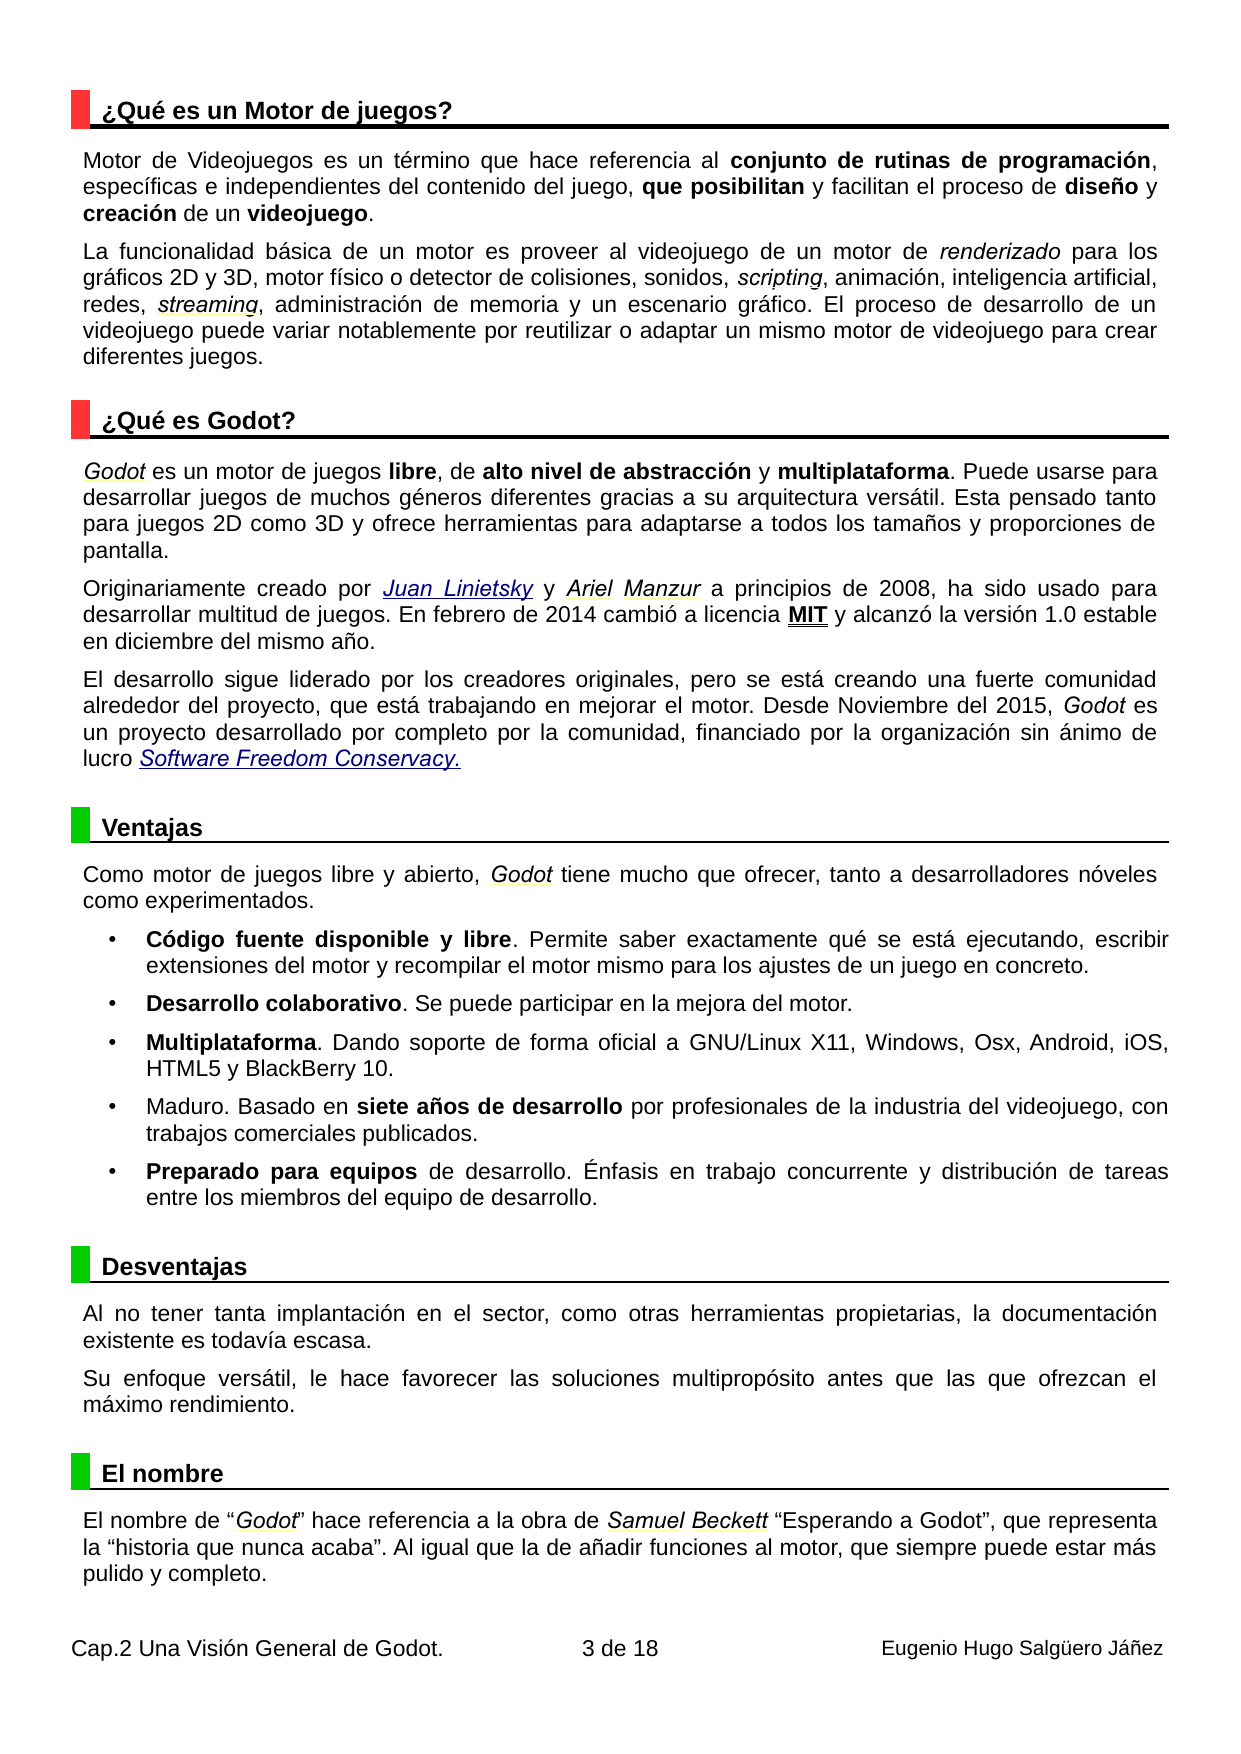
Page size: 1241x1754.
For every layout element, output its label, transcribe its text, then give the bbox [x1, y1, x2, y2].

list Desarrollo colaborativo. Se puede participar en la mejora del motor. [108, 990, 1169, 1017]
text El desarrollo sigue liderado por los creadores originales, pero se está creando una fuerte comunidad alrededor del proyecto, que está trabajando en mejorar el motor. Desde Noviembre del 2015, Godot es un proyecto desarrollado por completo por la comunidad, financiado por la organización sin ánimo de lucro Software Freedom Conservacy. [83, 666, 1158, 771]
text Originariamente creado por Juan Linietsky y Ariel Manzur a principios de 2008, ha sido usado para desarrollar multitud de juegos. En febrero de 2014 cambió a licencia MIT y alcanzó la versión 1.0 estable en diciembre del mismo año. [83, 575, 1158, 654]
text Al no tener tanta implantación en el sector, como otras herramientas propietarias, la documentación existente es todavía escasa. [83, 1300, 1158, 1353]
text La funcionalidad básica de un motor es proveer al videojuego de un motor de renderizado para los gráficos 2D y 3D, motor físico o detector de colisiones, sonidos, scripting, animación, inteligencia artificial, redes, streaming, administración de memoria y un escenario gráfico. El proceso de desarrollo de un videojuego puede variar notablemente por reutilizar o adaptar un mismo motor de videojuego para crear diferentes juegos. [83, 238, 1158, 370]
list Código fuente disponible y libre. Permite saber exactamente qué se está ejecutando, escribir extensiones del motor y recompilar el motor mismo para los ajustes de un juego en concreto. [108, 926, 1169, 978]
text Motor de Videojuegos es un término que hace referencia al conjunto de rutinas de programación, específicas e independientes del contenido del juego, que posibilitan y facilitan el proceso de diseño y creación de un videojuego. [83, 147, 1158, 226]
subtitle Desventajas [90, 1246, 1169, 1281]
subtitle ¿Qué es Godot? [90, 400, 1169, 435]
subtitle ¿Qué es un Motor de juegos? [90, 90, 1169, 124]
text El nombre de “Godot” hace referencia a la obra de Samuel Beckett “Esperando a Godot”, que representa la “historia que nunca acaba”. Al igual que la de añadir funciones al motor, que siempre puede estar más pulido y completo. [83, 1507, 1158, 1587]
list Maduro. Basado en siete años de desarrollo por profesionales de la industria del videojuego, con trabajos comerciales publicados. [108, 1093, 1169, 1146]
list Multiplataforma. Dando soporte de forma oficial a GNU/Linux X11, Windows, Osx, Android, iOS, HTML5 y BlackBerry 10. [108, 1028, 1169, 1081]
list Preparado para equipos de desarrollo. Énfasis en trabajo concurrente y distribución de tareas entre los miembros del equipo de desarrollo. [108, 1158, 1169, 1210]
text Godot es un motor de juegos libre, de alto nivel de abstracción y multiplataforma. Puede usarse para desarrollar juegos de muchos géneros diferentes gracias a su arquitectura versátil. Esta pensado tanto para juegos 2D como 3D y ofrece herramientas para adaptarse a todos los tamaños y proporciones de pantalla. [83, 458, 1158, 563]
text Como motor de juegos libre y abierto, Godot tiene mucho que ofrecer, tanto a desarrolladores nóveles como experimentados. [83, 861, 1158, 914]
subtitle Ventajas [90, 807, 1169, 841]
subtitle El nombre [90, 1453, 1169, 1488]
text Su enfoque versátil, le hace favorecer las soluciones multipropósito antes que las que ofrezcan el máximo rendimiento. [83, 1365, 1158, 1418]
